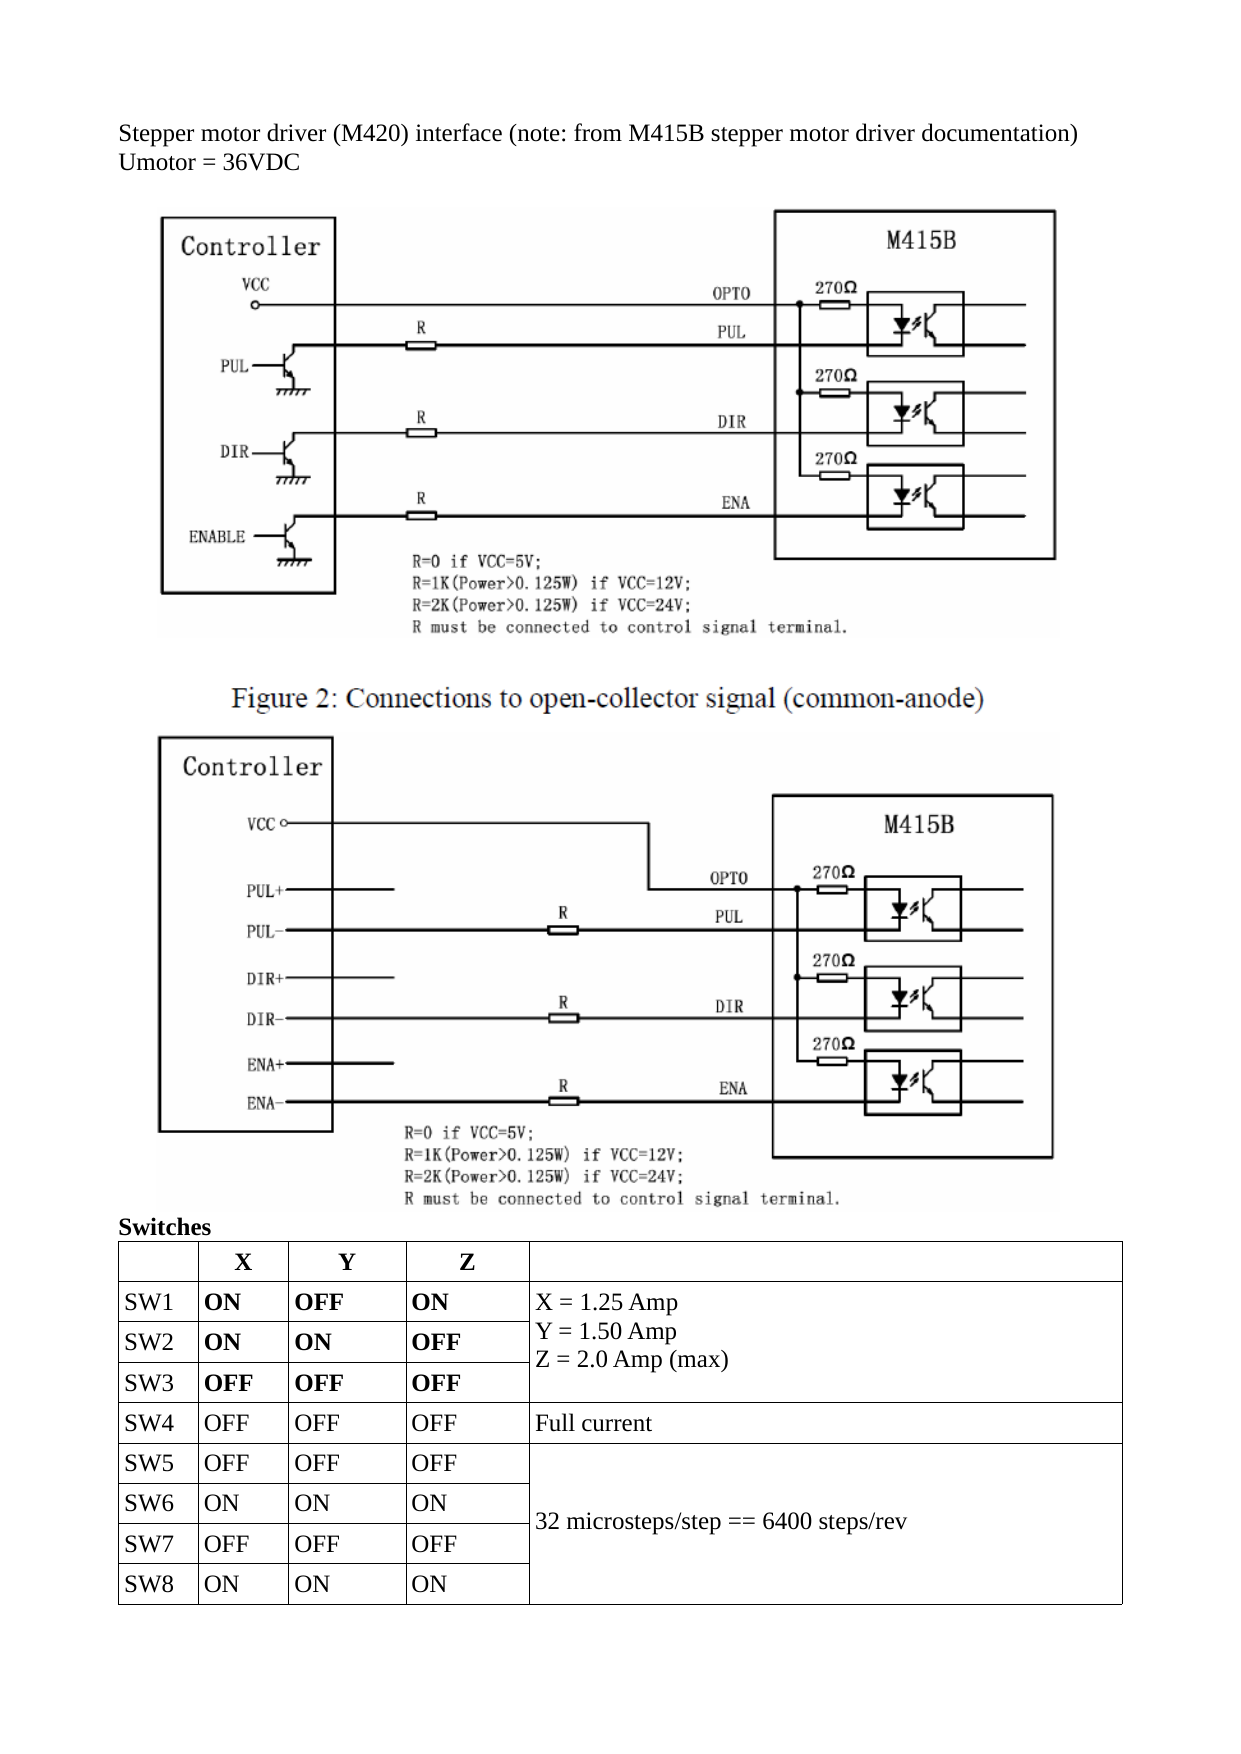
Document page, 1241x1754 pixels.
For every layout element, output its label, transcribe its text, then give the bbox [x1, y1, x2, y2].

table_header X [199, 1242, 288, 1281]
table_cell ON [199, 1564, 288, 1604]
table_cell SW8 [119, 1564, 198, 1604]
table_cell OFF [199, 1363, 288, 1402]
table_cell OFF [407, 1524, 529, 1563]
table_cell ON [407, 1564, 529, 1604]
table_cell OFF [289, 1444, 406, 1483]
table_cell Full current [530, 1403, 1122, 1442]
text Umotor = 36VDC [118, 147, 1122, 176]
table_cell SW7 [119, 1524, 198, 1563]
table_cell ON [289, 1322, 406, 1362]
table_cell ON [199, 1484, 288, 1523]
table_cell OFF [289, 1524, 406, 1563]
table_cell SW4 [119, 1403, 198, 1442]
table_cell ON [407, 1282, 529, 1321]
table_cell ON [289, 1564, 406, 1604]
table_cell SW5 [119, 1444, 198, 1483]
table_cell OFF [199, 1444, 288, 1483]
table_cell OFF [407, 1322, 529, 1362]
table_cell ON [289, 1484, 406, 1523]
table_cell SW1 [119, 1282, 198, 1321]
text Stepper motor driver (M420) interface (note: from M415B stepper motor driver documentation) [118, 118, 1122, 147]
table_cell OFF [199, 1524, 288, 1563]
table_cell X = 1.25 Amp Y = 1.50 Amp Z = 2.0 Amp (max) [530, 1282, 1122, 1402]
table_cell OFF [289, 1403, 406, 1442]
table_cell SW3 [119, 1363, 198, 1402]
table_cell OFF [289, 1363, 406, 1402]
table_cell SW6 [119, 1484, 198, 1523]
table_cell ON [199, 1322, 288, 1362]
table_cell ON [407, 1484, 529, 1523]
table_header Z [407, 1242, 529, 1281]
table_header [119, 1242, 198, 1281]
table_cell OFF [407, 1444, 529, 1483]
table_cell 32 microsteps/step == 6400 steps/rev [530, 1444, 1122, 1604]
table_cell OFF [289, 1282, 406, 1321]
table_cell SW2 [119, 1322, 198, 1362]
table_header Y [289, 1242, 406, 1281]
table_cell ON [199, 1282, 288, 1321]
table_cell OFF [407, 1363, 529, 1402]
table_cell OFF [199, 1403, 288, 1442]
text Switches [118, 1213, 1122, 1241]
table_header [530, 1242, 1122, 1281]
table_cell OFF [407, 1403, 529, 1442]
